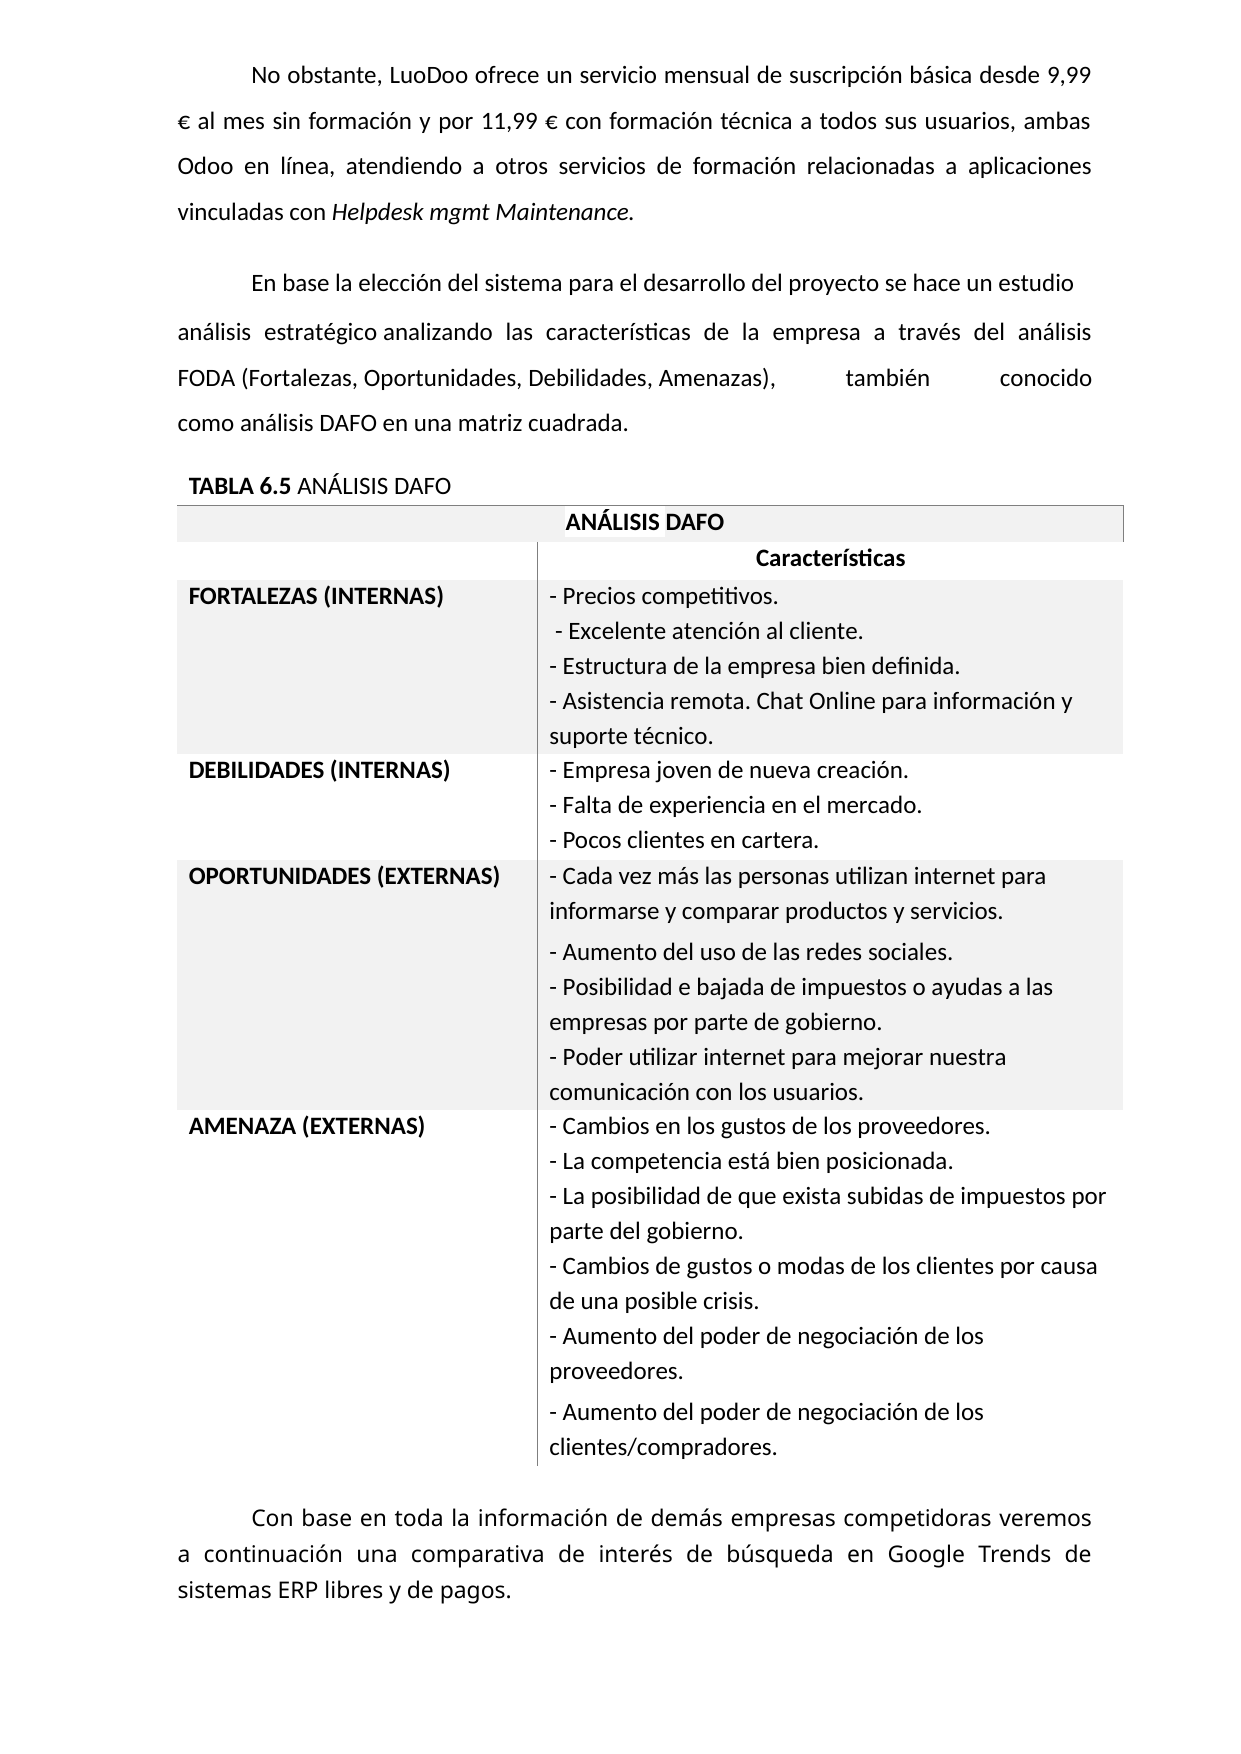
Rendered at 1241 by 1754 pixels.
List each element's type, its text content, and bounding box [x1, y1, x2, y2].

table_cell [177, 542, 537, 580]
table_cell Oportunidades (Externas) [177, 860, 537, 1110]
table_cell - Empresa joven de nueva creación. - Falta de experiencia en el mercado. - Pocos clientes en cartera. [538, 755, 1123, 860]
table_header Tabla 6.5 Análisis DAFO [177, 470, 1123, 505]
text Con base en toda la información de demás empresas competidoras veremos a continuación una comparativa de interés de búsqueda en Google Trends de sistemas ERP libres y de pagos. [177, 1502, 1093, 1605]
table_cell Amenaza (Externas) [177, 1110, 537, 1466]
table_cell - Cambios en los gustos de los proveedores. - La competencia está bien posicionada. - La posibilidad de que exista subidas de impuestos por parte del gobierno. - Cambios de gustos o modas de los clientes por causa de una posible crisis. - Aumento del poder de negociación de los proveedores. - Aumento del poder de negociación de los clientes/compradores. [538, 1110, 1123, 1466]
table_cell - Precios competitivos. - Excelente atención al cliente. - Estructura de la empresa bien definida. - Asistencia remota. Chat Online para información y suporte técnico. [538, 580, 1123, 754]
table_cell Debilidades (Internas) [177, 755, 537, 860]
table_cell - Cada vez más las personas utilizan internet para informarse y comparar productos y servicios. - Aumento del uso de las redes sociales. - Posibilidad e bajada de impuestos o ayudas a las empresas por parte de gobierno. - Poder utilizar internet para mejorar nuestra comunicación con los usuarios. [538, 860, 1123, 1110]
text En base la elección del sistema para el desarrollo del proyecto se hace un estudio [177, 267, 1093, 297]
text No obstante, LuoDoo ofrece un servicio mensual de suscripción básica desde 9,99 € al mes sin formación y por 11,99 € con formación técnica a todos sus usuarios, ambas Odoo en línea, atendiendo a otros servicios de formación relacionadas a aplicaciones vinculadas con Helpdesk mgmt Maintenance. [177, 59, 1093, 227]
table_cell Análisis DAFO [177, 506, 1123, 542]
table_cell Fortalezas (Internas) [177, 580, 537, 754]
table_cell Características [538, 542, 1123, 580]
text análisis estratégico analizando las características de la empresa a través del análisis FODA (Fortalezas, Oportunidades, Debilidades, Amenazas), también conocido como análisis DAFO en una matriz cuadrada. [177, 316, 1093, 438]
